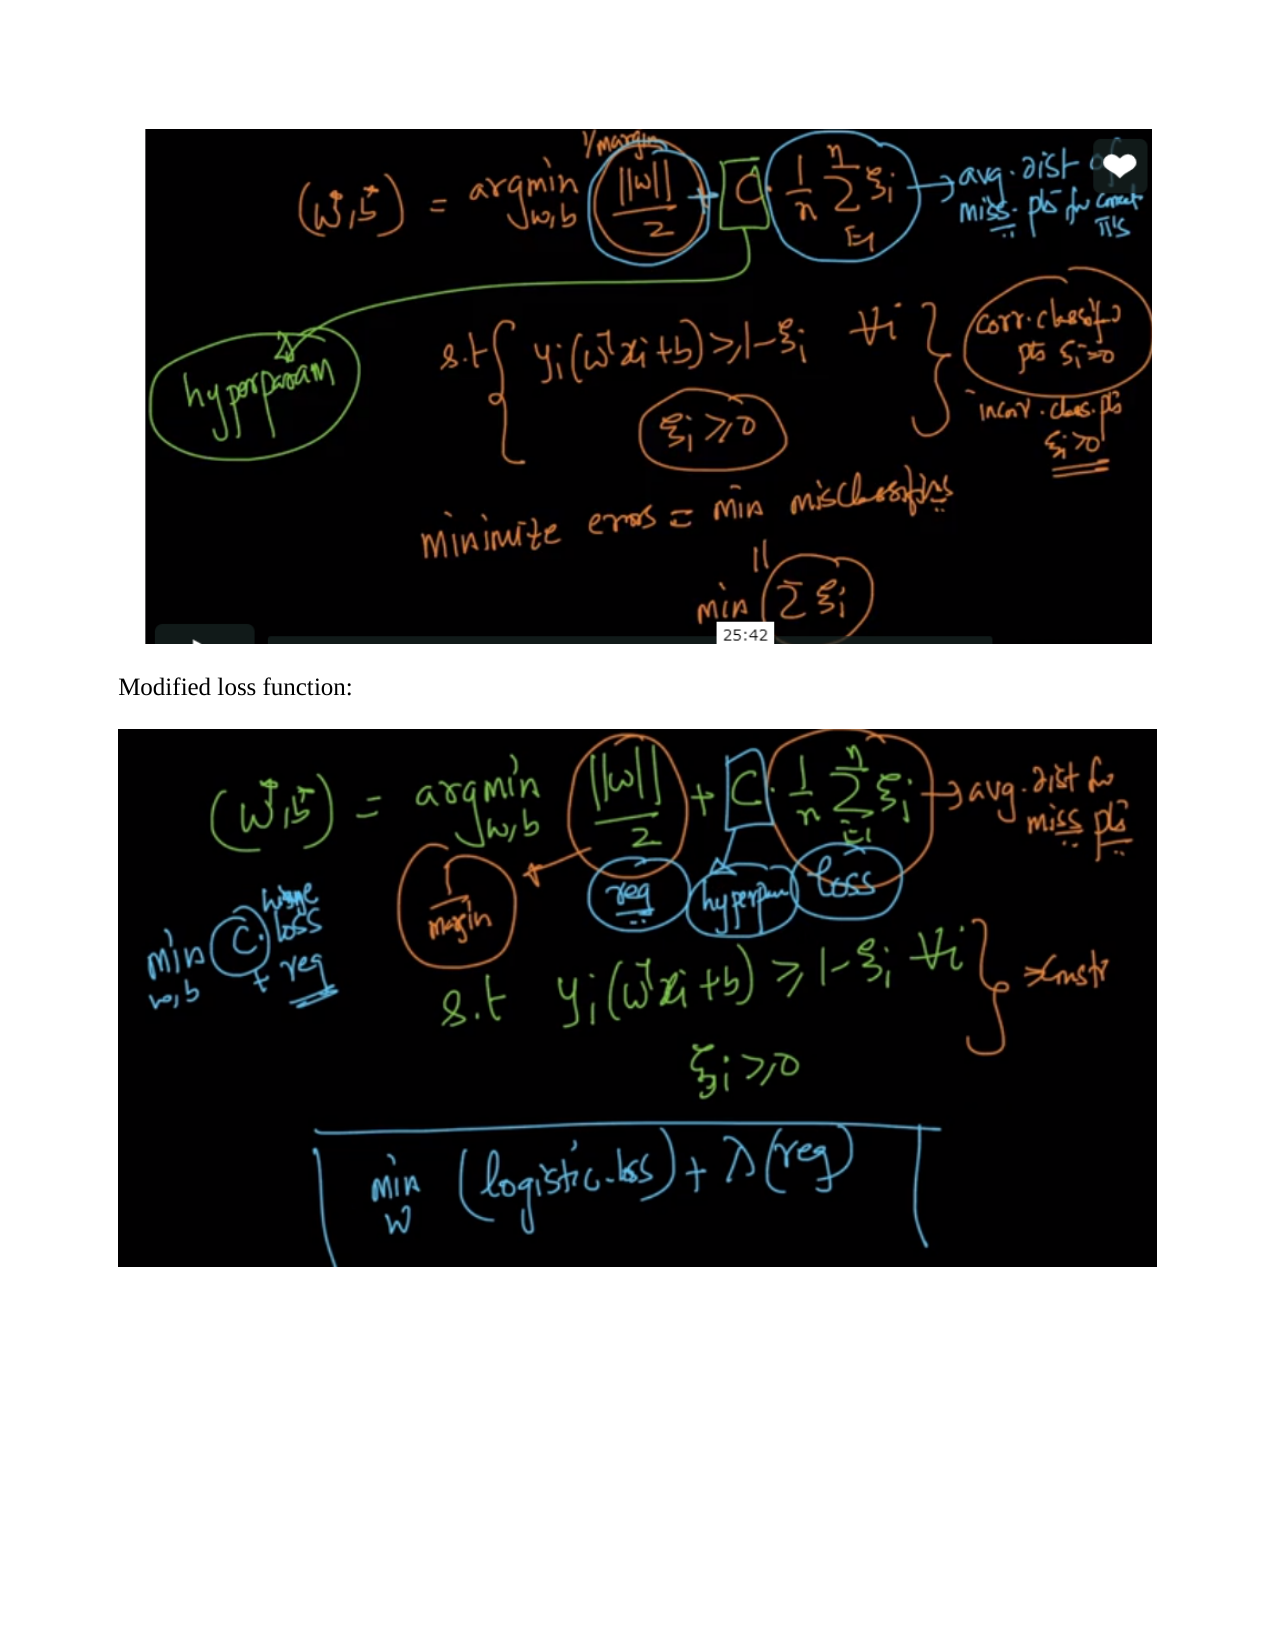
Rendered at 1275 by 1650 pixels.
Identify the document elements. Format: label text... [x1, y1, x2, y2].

text Modified loss function: [118, 672, 1157, 701]
picture [145, 129, 1152, 644]
picture [118, 729, 1157, 1267]
